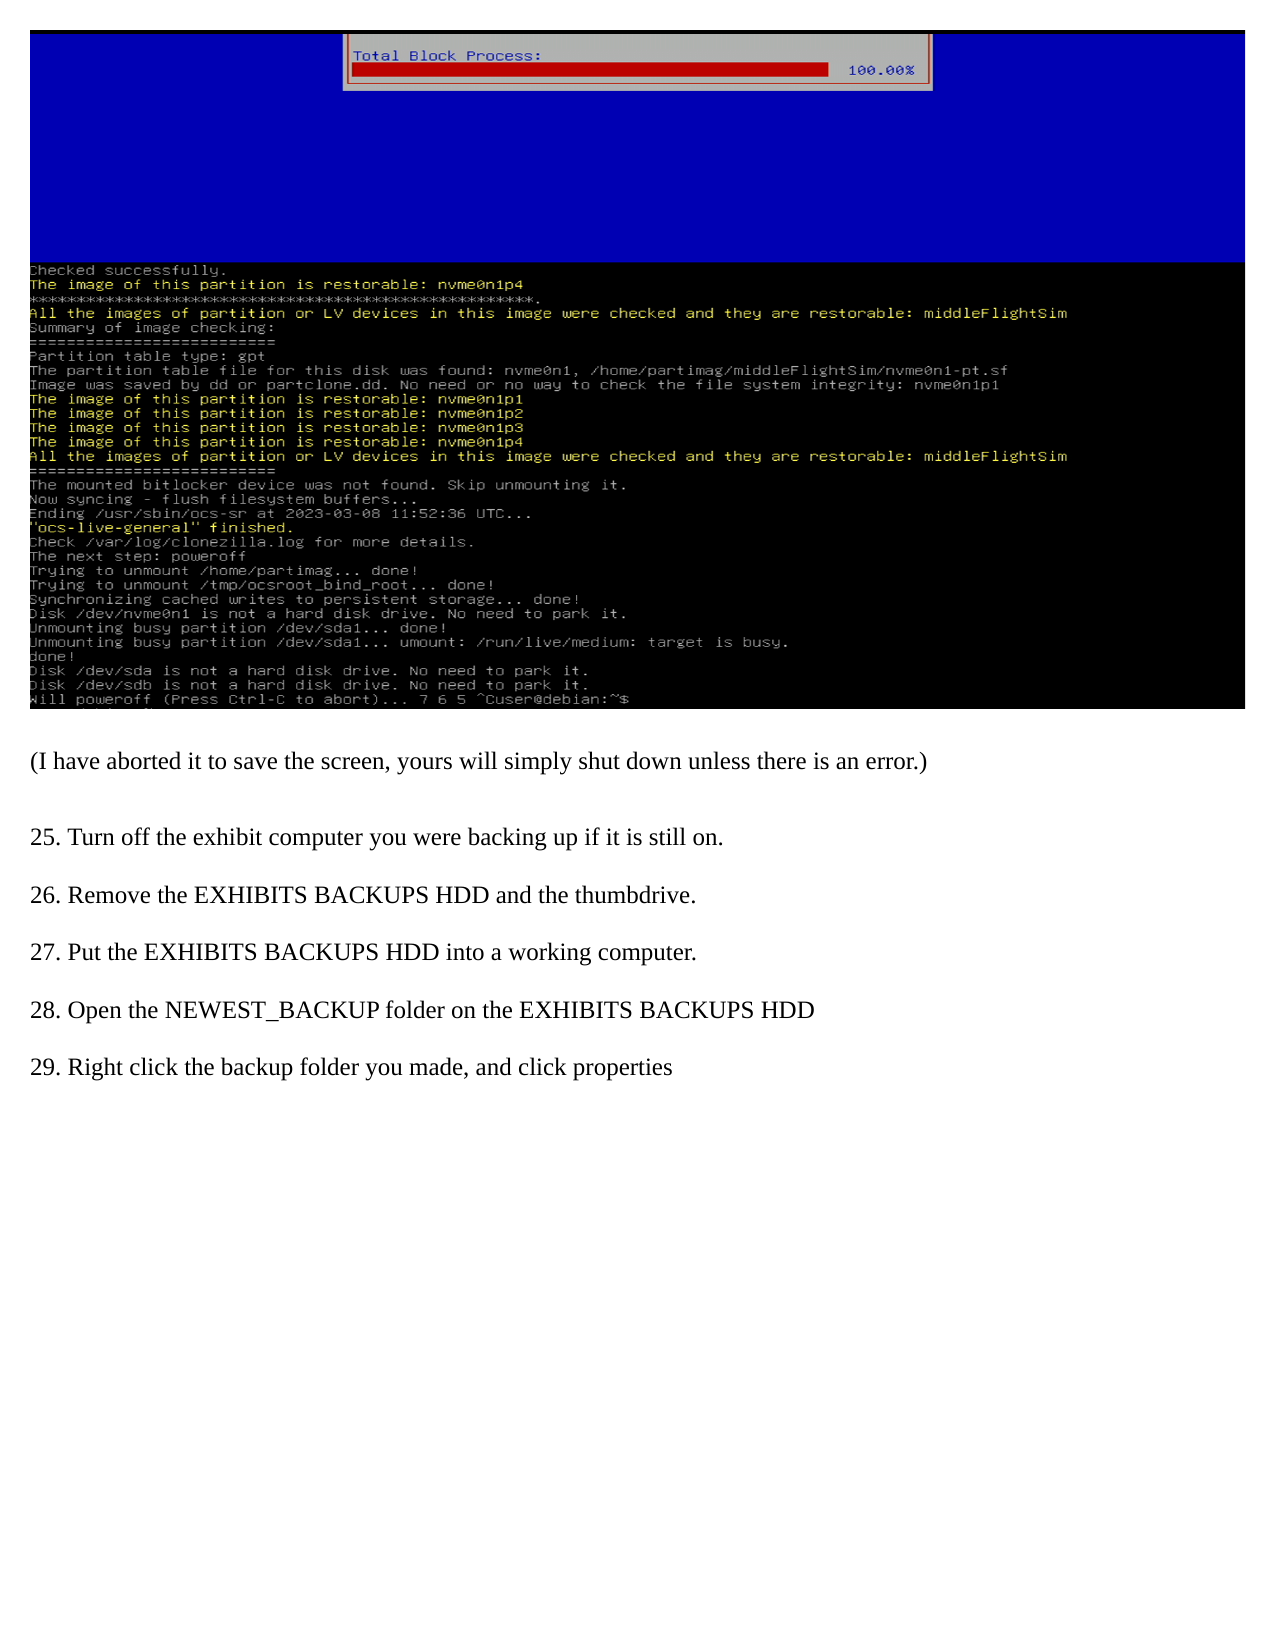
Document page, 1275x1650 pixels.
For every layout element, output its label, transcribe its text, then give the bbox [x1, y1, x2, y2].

picture [30, 30, 1246, 709]
text (I have aborted it to save the screen, yours will simply shut down unless there is an error.) [30, 709, 1245, 775]
text 27. Put the EXHIBITS BACKUPS HDD into a working computer. [30, 937, 1245, 966]
text 25. Turn off the exhibit computer you were backing up if it is still on. [30, 822, 1245, 851]
text 28. Open the NEWEST_BACKUP folder on the EXHIBITS BACKUPS HDD [30, 995, 1245, 1024]
text 26. Remove the EXHIBITS BACKUPS HDD and the thumbdrive. [30, 880, 1245, 909]
text 29. Right click the backup folder you made, and click properties [30, 1052, 1245, 1081]
